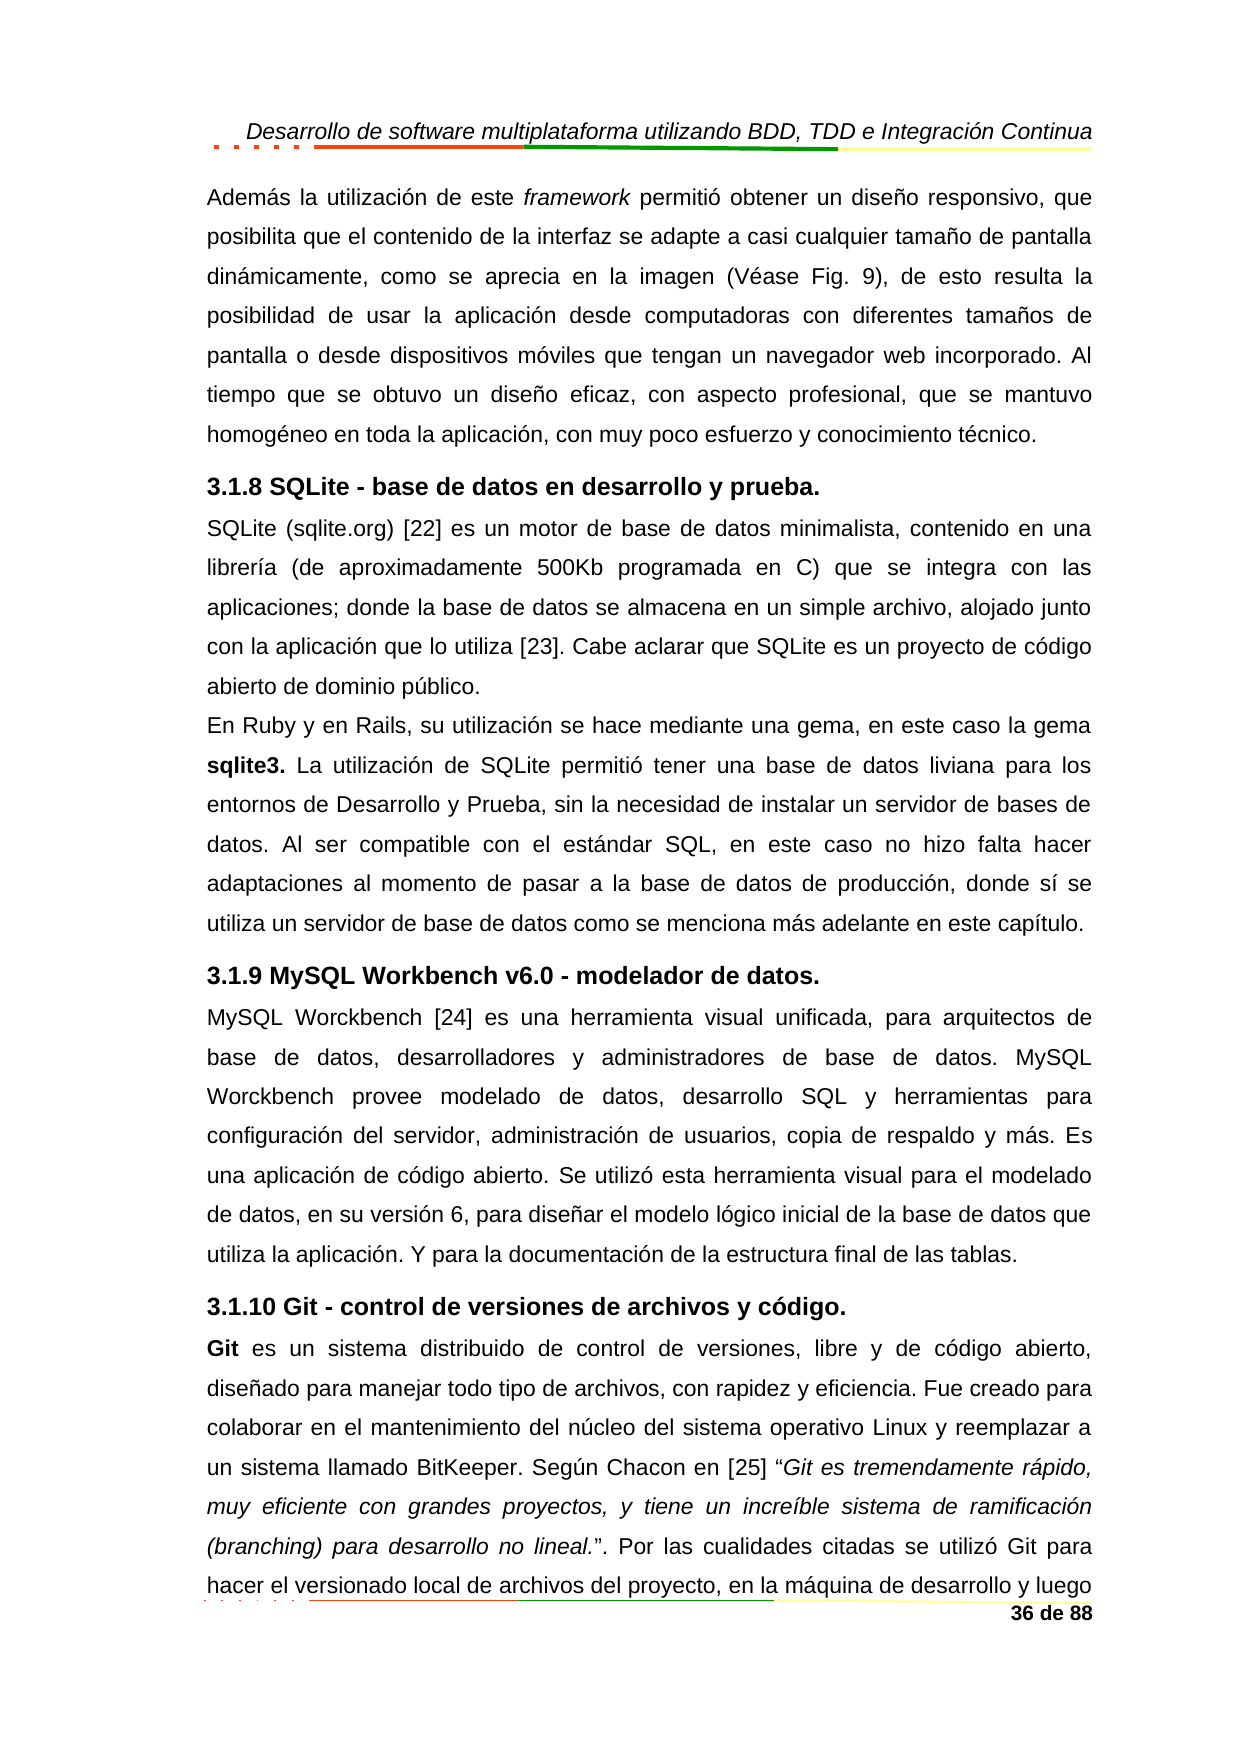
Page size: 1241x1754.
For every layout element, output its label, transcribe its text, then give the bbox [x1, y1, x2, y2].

list 3.1.8 SQLite - base de datos en desarrollo y prueba. [207, 472, 1093, 501]
text Git es un sistema distribuido de control de versiones, libre y de código abierto, diseñado para manejar todo tipo de archivos, con rapidez y eficiencia. Fue creado para colaborar en el mantenimiento del núcleo del sistema operativo Linux y reemplazar a un sistema llamado BitKeeper. Según Chacon en [25] “Git es tremendamente rápido, muy eficiente con grandes proyectos, y tiene un increíble sistema de ramificación (branching) para desarrollo no lineal.”. Por las cualidades citadas se utilizó Git para hacer el versionado local de archivos del proyecto, en la máquina de desarrollo y luego [207, 1335, 1093, 1598]
text MySQL Worckbench [24] es una herramienta visual unificada, para arquitectos de base de datos, desarrolladores y administradores de base de datos. MySQL Worckbench provee modelado de datos, desarrollo SQL y herramientas para configuración del servidor, administración de usuarios, copia de respaldo y más. Es una aplicación de código abierto. Se utilizó esta herramienta visual para el modelado de datos, en su versión 6, para diseñar el modelo lógico inicial de la base de datos que utiliza la aplicación. Y para la documentación de la estructura final de las tablas. [207, 1004, 1093, 1267]
text En Ruby y en Rails, su utilización se hace mediante una gema, en este caso la gema sqlite3. La utilización de SQLite permitió tener una base de datos liviana para los entornos de Desarrollo y Prueba, sin la necesidad de instalar un servidor de bases de datos. Al ser compatible con el estándar SQL, en este caso no hizo falta hacer adaptaciones al momento de pasar a la base de datos de producción, donde sí se utiliza un servidor de base de datos como se menciona más adelante en este capítulo. [207, 712, 1093, 936]
text SQLite (sqlite.org) [22] es un motor de base de datos minimalista, contenido en una librería (de aproximadamente 500Kb programada en C) que se integra con las aplicaciones; donde la base de datos se almacena en un simple archivo, alojado junto con la aplicación que lo utiliza [23]. Cabe aclarar que SQLite es un proyecto de código abierto de dominio público. [207, 515, 1093, 699]
list 3.1.9 MySQL Workbench v6.0 - modelador de datos. [207, 961, 1093, 990]
text Además la utilización de este framework permitió obtener un diseño responsivo, que posibilita que el contenido de la interfaz se adapte a casi cualquier tamaño de pantalla dinámicamente, como se aprecia en la imagen (Véase Fig. 9), de esto resulta la posibilidad de usar la aplicación desde computadoras con diferentes tamaños de pantalla o desde dispositivos móviles que tengan un navegador web incorporado. Al tiempo que se obtuvo un diseño eficaz, con aspecto profesional, que se mantuvo homogéneo en toda la aplicación, con muy poco esfuerzo y conocimiento técnico. [207, 184, 1093, 447]
list 3.1.10 Git - control de versiones de archivos y código. [207, 1292, 1093, 1321]
